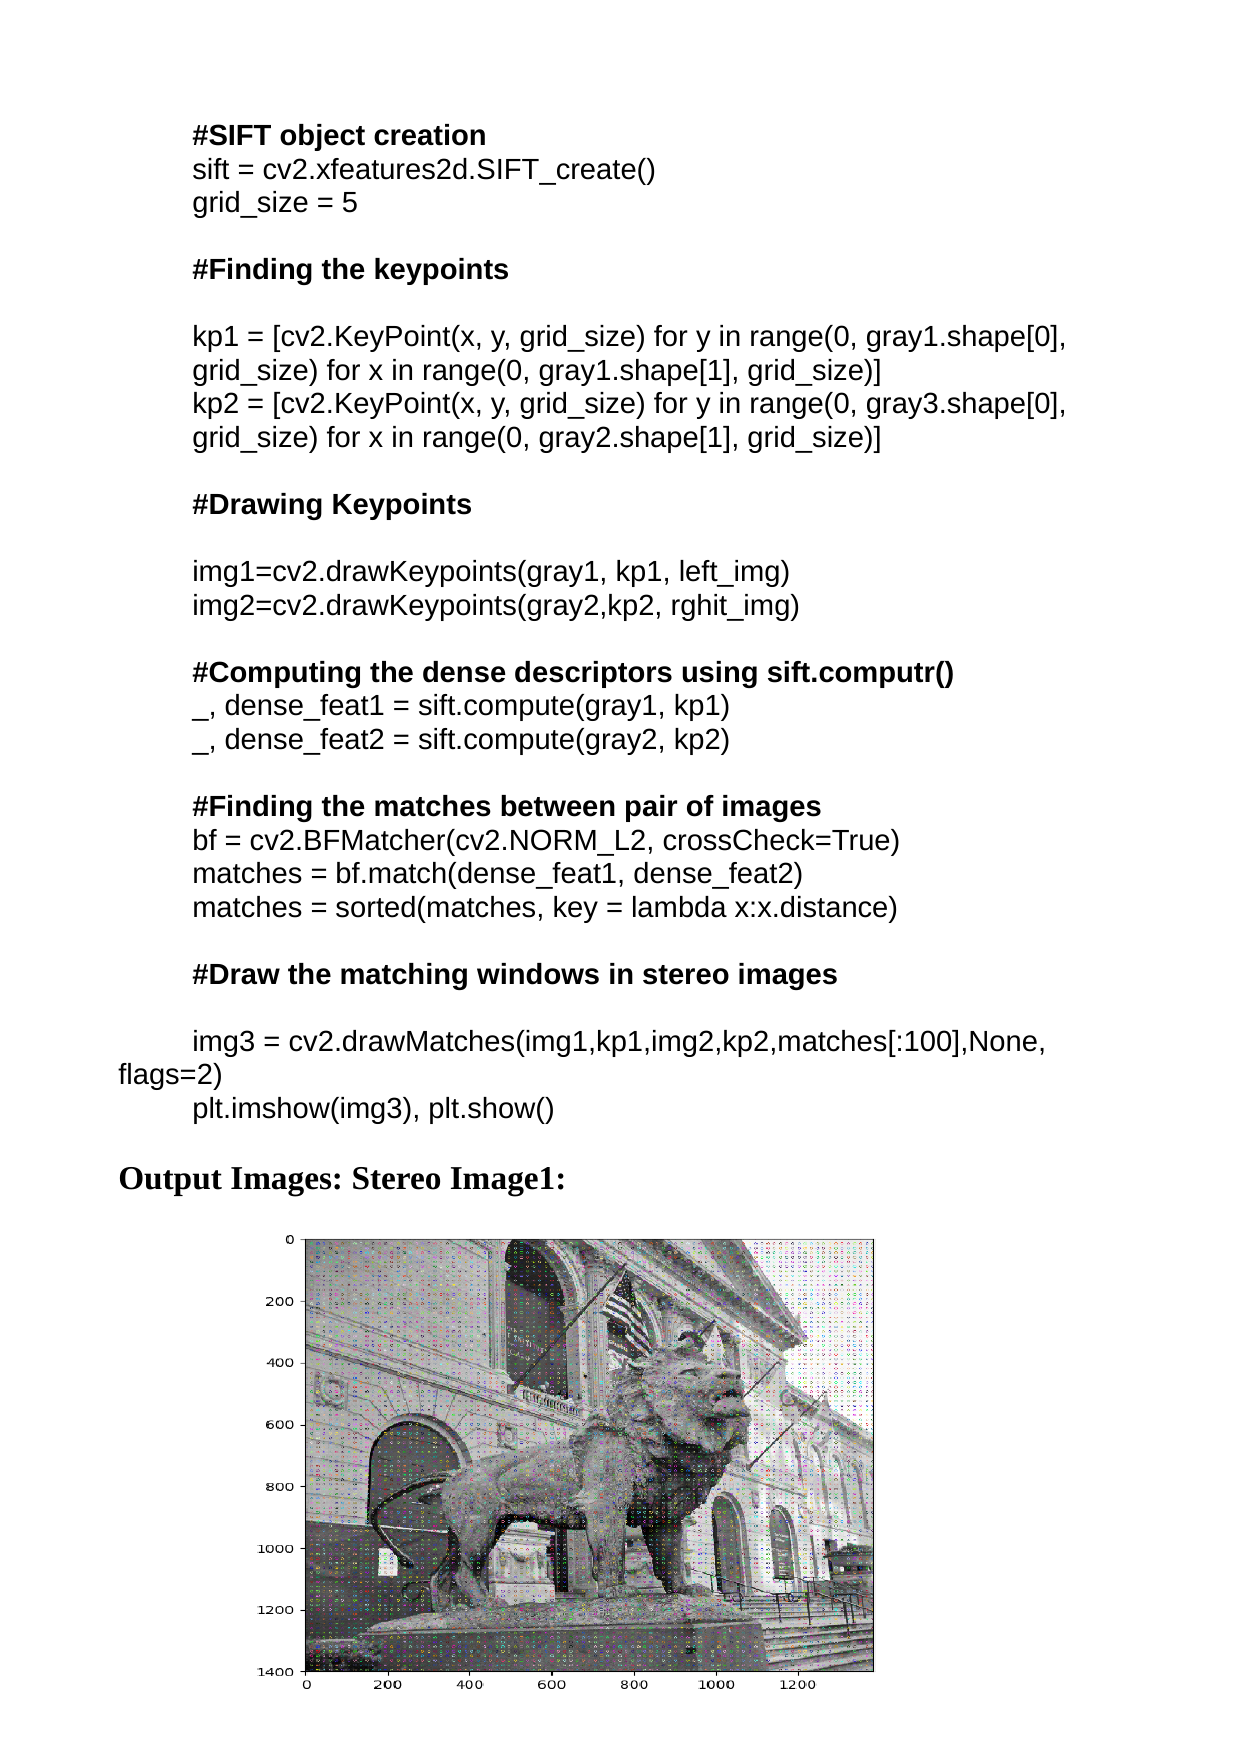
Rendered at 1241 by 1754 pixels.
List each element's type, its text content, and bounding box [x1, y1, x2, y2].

text img1=cv2.drawKeypoints(gray1, kp1, left_img) [118, 554, 1122, 588]
picture [249, 1234, 885, 1696]
text #SIFT object creation [118, 118, 1122, 152]
text bf = cv2.BFMatcher(cv2.NORM_L2, crossCheck=True) [118, 822, 1122, 856]
text _, dense_feat2 = sift.compute(gray2, kp2) [118, 722, 1122, 755]
text kp2 = [cv2.KeyPoint(x, y, grid_size) for y in range(0, gray3.shape[0], grid_size) for x in range(0, gray2.shape[1], grid_size)] [118, 386, 1122, 453]
text _, dense_feat1 = sift.compute(gray1, kp1) [118, 688, 1122, 722]
text #Finding the keypoints [118, 252, 1122, 286]
text img3 = cv2.drawMatches(img1,kp1,img2,kp2,matches[:100],None, flags=2) [118, 1024, 1122, 1091]
text #Computing the dense descriptors using sift.computr() [118, 655, 1122, 688]
text img2=cv2.drawKeypoints(gray2,kp2, rghit_img) [118, 588, 1122, 621]
text Output Images: Stereo Image1: [118, 1158, 1122, 1196]
text grid_size = 5 [118, 185, 1122, 219]
text matches = bf.match(dense_feat1, dense_feat2) [118, 856, 1122, 889]
text plt.imshow(img3), plt.show() [118, 1091, 1122, 1124]
text #Finding the matches between pair of images [118, 789, 1122, 822]
text #Draw the matching windows in stereo images [118, 957, 1122, 990]
text sift = cv2.xfeatures2d.SIFT_create() [118, 152, 1122, 185]
text #Drawing Keypoints [118, 487, 1122, 521]
text matches = sorted(matches, key = lambda x:x.distance) [118, 889, 1122, 923]
text kp1 = [cv2.KeyPoint(x, y, grid_size) for y in range(0, gray1.shape[0], grid_size) for x in range(0, gray1.shape[1], grid_size)] [118, 319, 1122, 386]
